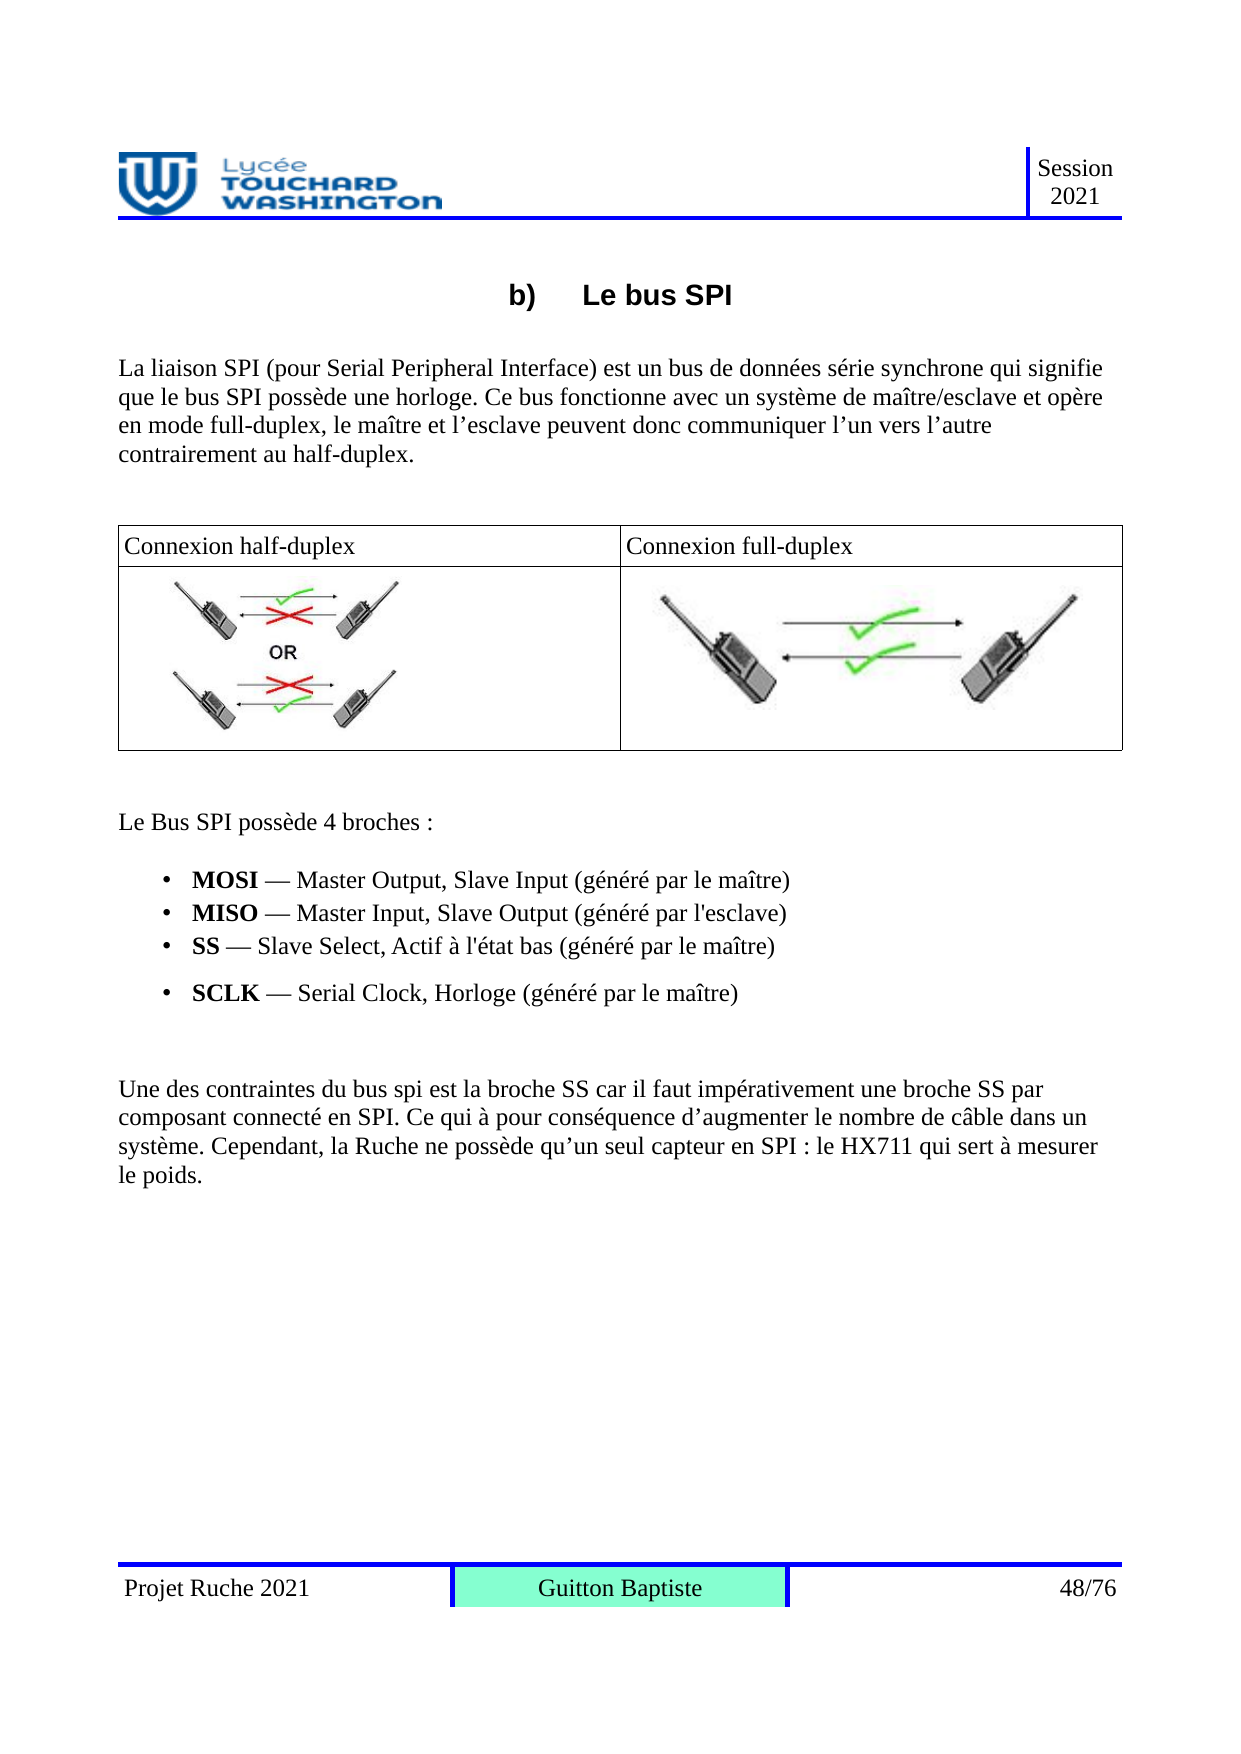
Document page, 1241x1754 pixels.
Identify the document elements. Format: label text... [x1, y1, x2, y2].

picture [651, 585, 1084, 710]
table_cell [621, 567, 1122, 750]
subtitle Le bus SPI [118, 278, 1122, 312]
table_header Connexion half-duplex [119, 526, 620, 566]
table_header Connexion full-duplex [621, 526, 1122, 566]
text La liaison SPI (pour Serial Peripheral Interface) est un bus de données série synchrone qui signifie que le bus SPI possède une horloge. Ce bus fonctionne avec un système de maître/esclave et opère en mode full-duplex, le maître et l’esclave peuvent donc communiquer l’un vers l’autre [118, 353, 1122, 439]
text Le Bus SPI possède 4 broches : [118, 807, 1122, 836]
picture [118, 152, 442, 216]
text contrairement au half-duplex. [118, 439, 1122, 468]
list MOSI — Master Output, Slave Input (généré par le maître) [162, 865, 1122, 893]
list MISO — Master Input, Slave Output (généré par l'esclave) [162, 898, 1122, 927]
picture [169, 576, 402, 736]
table_cell [119, 567, 620, 750]
text Une des contraintes du bus spi est la broche SS car il faut impérativement une broche SS par composant connecté en SPI. Ce qui à pour conséquence d’augmenter le nombre de câble dans un système. Cependant, la Ruche ne possède qu’un seul capteur en SPI : le HX711 qui sert à mesurer le poids. [118, 1074, 1122, 1189]
list SS — Slave Select, Actif à l'état bas (généré par le maître) [162, 931, 1122, 959]
list SCLK — Serial Clock, Horloge (généré par le maître) [162, 978, 1122, 1007]
